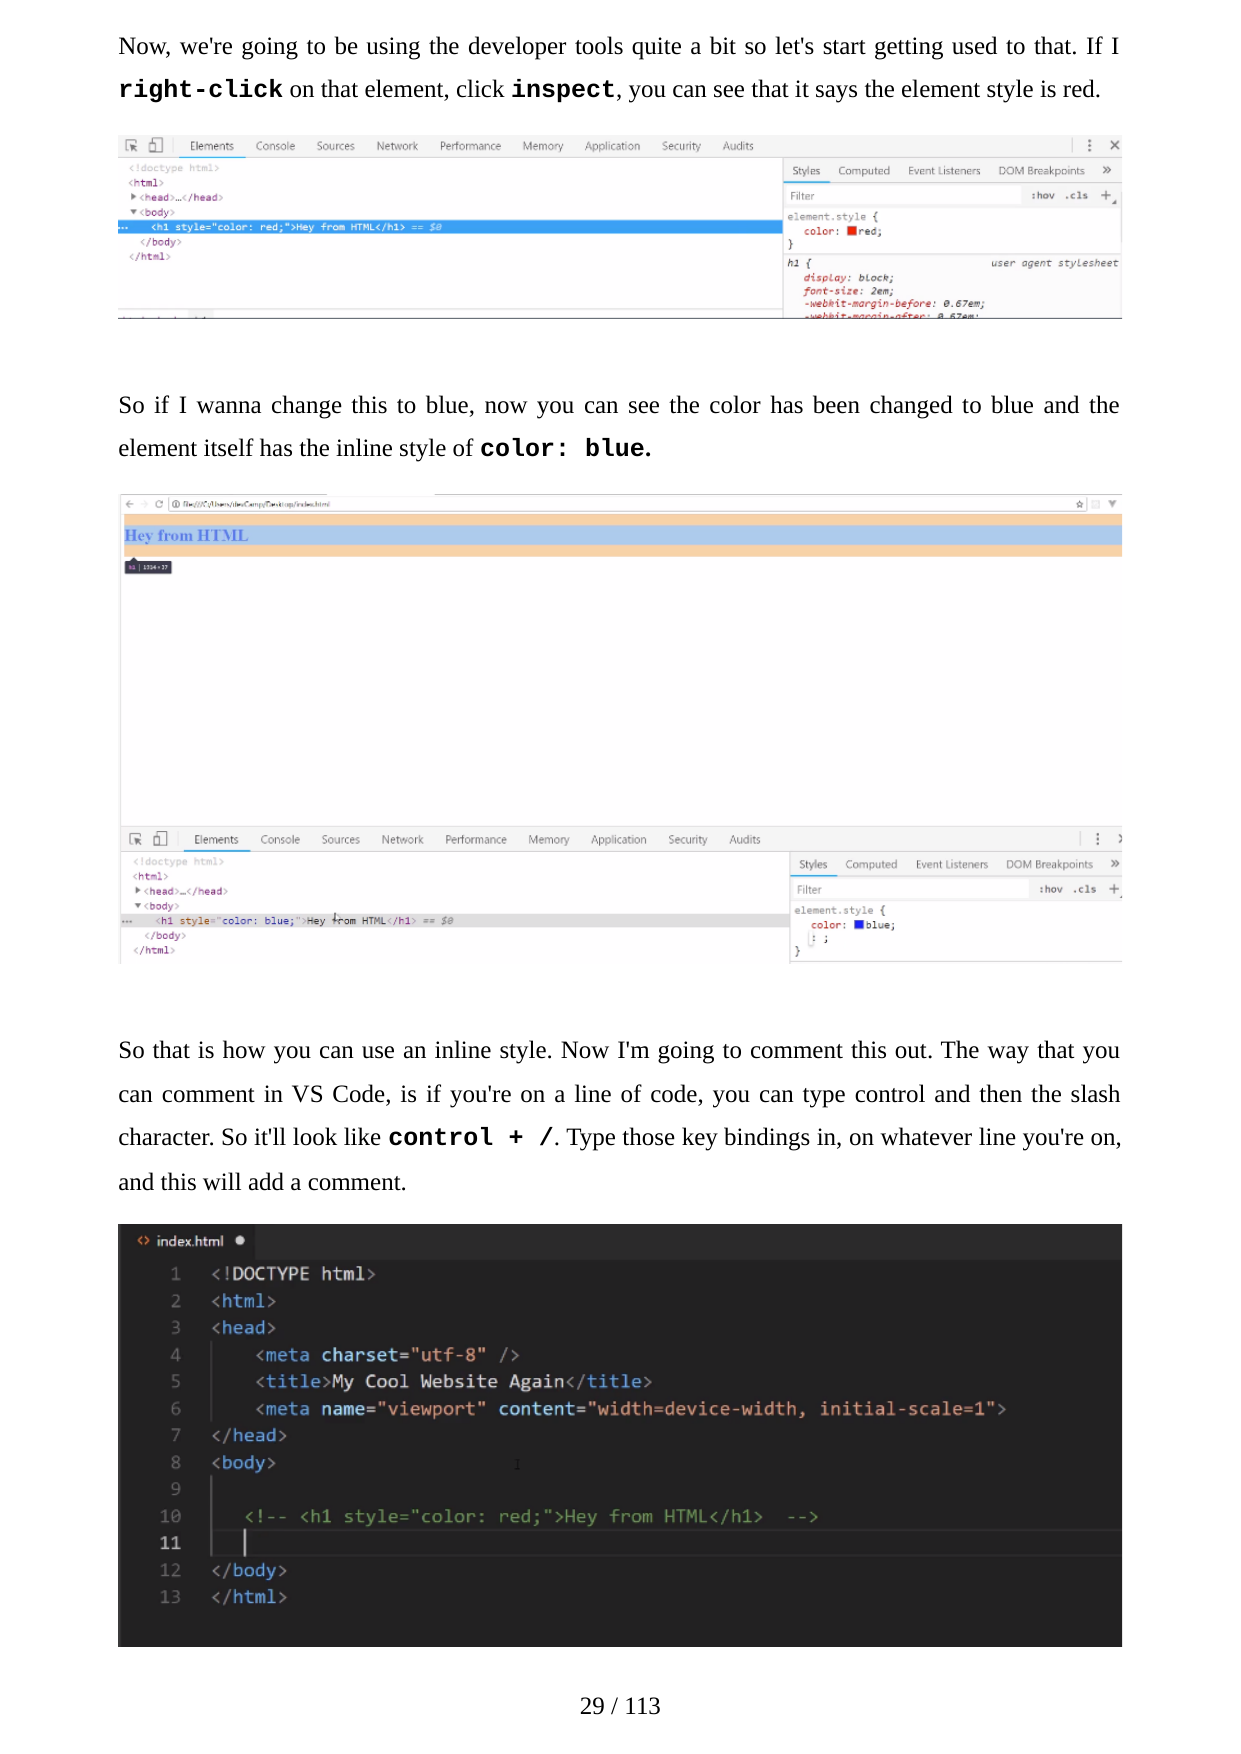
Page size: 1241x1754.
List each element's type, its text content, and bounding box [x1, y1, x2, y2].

text Now, we're going to be using the developer tools quite a bit so let's start getting used to that. If I right-click on that element, click inspect, you can see that it says the element style is red. [118, 31, 1122, 105]
text So if I wanna change this to blue, now you can see the color has been changed to blue and the element itself has the inline style of color: blue. [118, 390, 1122, 464]
picture [118, 135, 1123, 319]
picture [118, 1224, 1123, 1647]
text So that is how you can use an inline style. Now I'm going to comment this out. The way that you can comment in VS Code, is if you're on a line of code, you can type control and then the slash character. So it'll look like control + /. Type those key bindings in, on whatever line you're on, and this will add a comment. [118, 1036, 1122, 1196]
picture [118, 494, 1123, 964]
